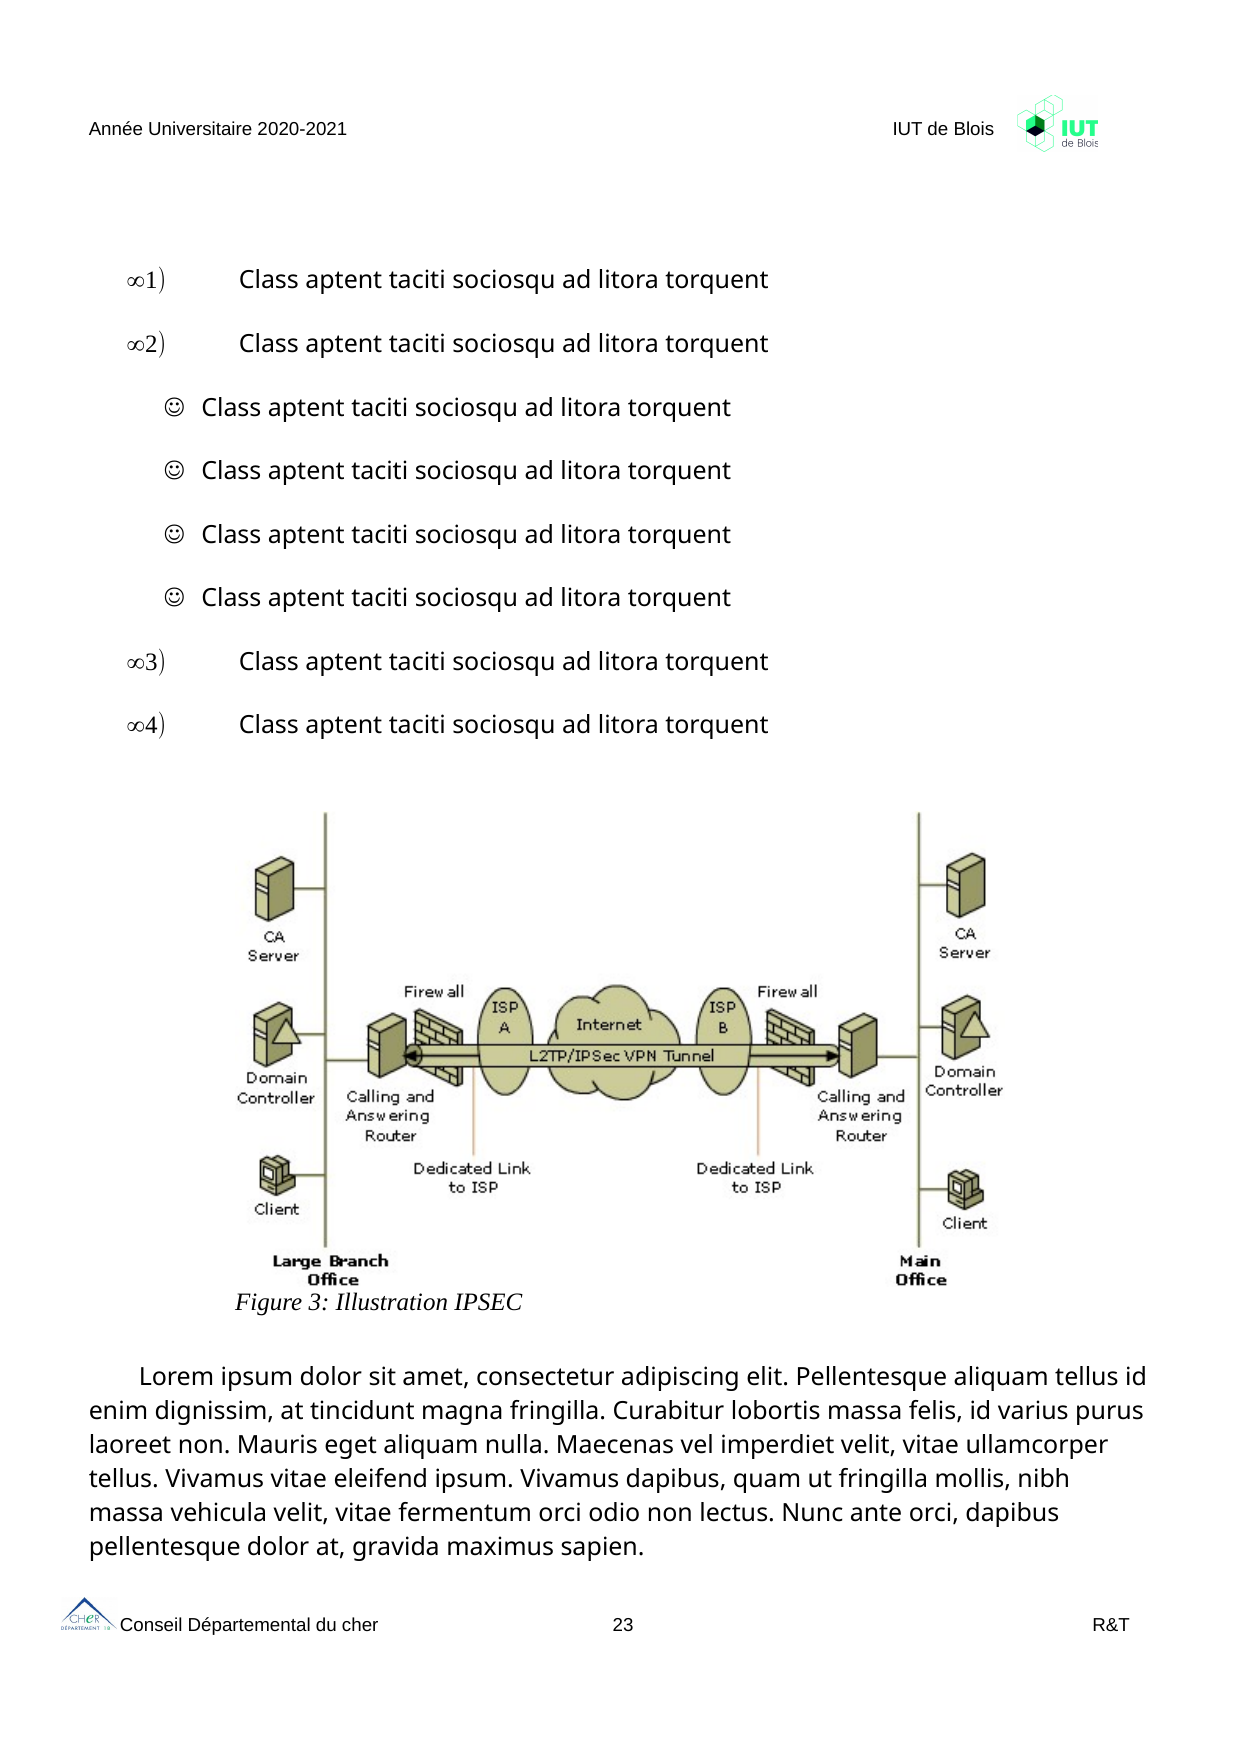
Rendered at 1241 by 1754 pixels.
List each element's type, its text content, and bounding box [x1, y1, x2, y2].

list Class aptent taciti sociosqu ad litora torquent [126, 707, 1152, 741]
list Class aptent taciti sociosqu ad litora torquent [163, 516, 1152, 550]
picture [235, 811, 1006, 1287]
list Class aptent taciti sociosqu ad litora torquent [126, 326, 1152, 360]
text Lorem ipsum dolor sit amet, consectetur adipiscing elit. Pellentesque aliquam tellus id enim dignissim, at tincidunt magna fringilla. Curabitur lobortis massa felis, id varius purus laoreet non. Mauris eget aliquam nulla. Maecenas vel imperdiet velit, vitae ullamcorper tellus. Vivamus vitae eleifend ipsum. Vivamus dapibus, quam ut fringilla mollis, nibh massa vehicula velit, vitae fermentum orci odio non lectus. Nunc ante orci, dapibus pellentesque dolor at, gravida maximus sapien. [88, 1358, 1152, 1563]
list Class aptent taciti sociosqu ad litora torquent [163, 389, 1152, 423]
list Class aptent taciti sociosqu ad litora torquent [163, 580, 1152, 614]
picture [1017, 95, 1098, 152]
picture [61, 1597, 118, 1630]
text Figure 3: Illustration IPSEC [235, 1287, 1005, 1316]
list Class aptent taciti sociosqu ad litora torquent [126, 643, 1152, 677]
list Class aptent taciti sociosqu ad litora torquent [163, 453, 1152, 487]
list Class aptent taciti sociosqu ad litora torquent [126, 262, 1152, 296]
